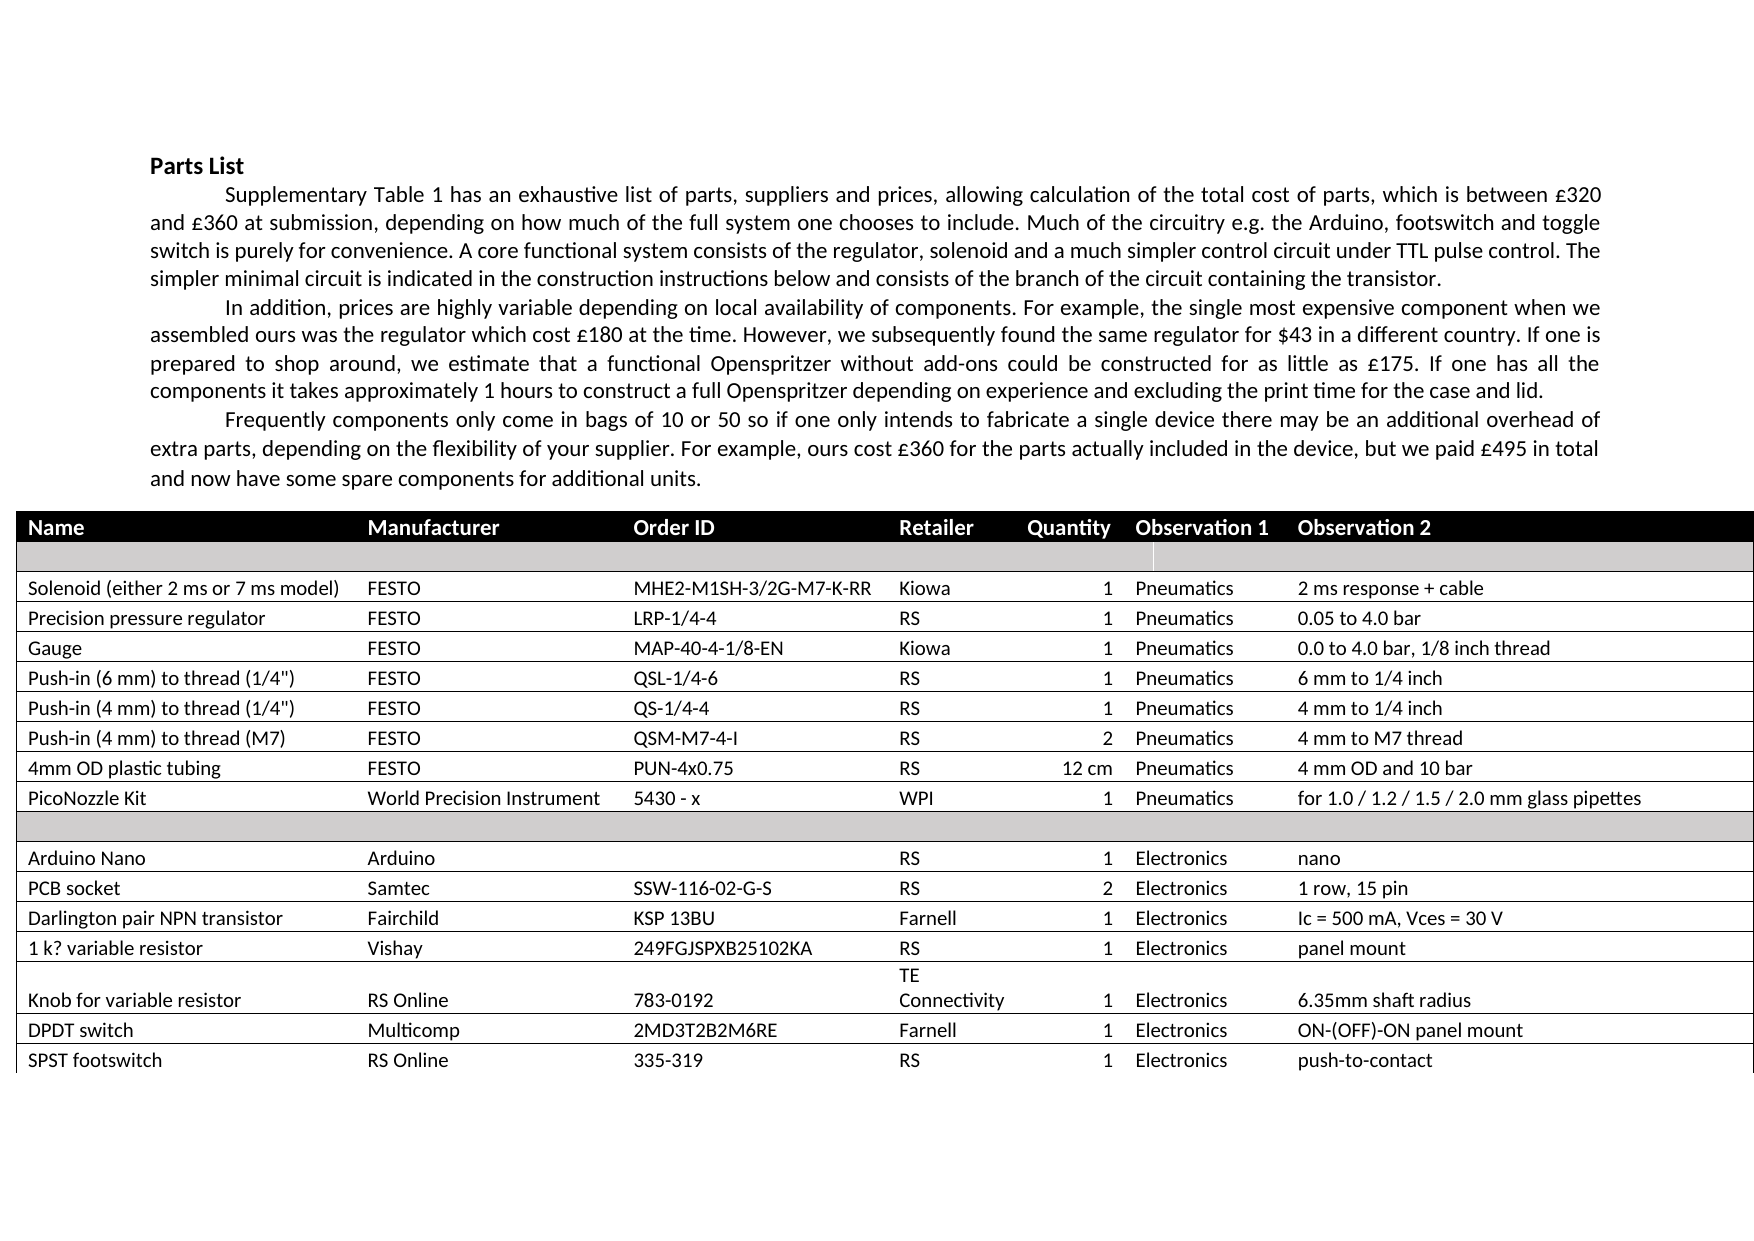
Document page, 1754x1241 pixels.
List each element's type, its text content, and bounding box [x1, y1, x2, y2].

table_cell 1 [1016, 962, 1124, 1013]
table_cell 4 mm to M7 thread [1286, 722, 1753, 751]
table_header Order ID [622, 512, 888, 541]
table_header Name [17, 512, 356, 541]
table_cell [17, 542, 356, 571]
table_cell 1 [1016, 632, 1124, 661]
text Supplementary Table 1 has an exhaustive list of parts, suppliers and prices, allowing calculation of the total cost of parts, which is between £320 and £360 at submission, depending on how much of the full system one chooses to include. Much of the circuitry e.g. the Arduino, footswitch and toggle switch is purely for convenience. A core functional system consists of the regulator, solenoid and a much simpler control circuit under TTL pulse control. The simpler minimal circuit is indicated in the construction instructions below and consists of the branch of the circuit containing the transistor. [150, 181, 1604, 293]
table_cell Farnell [888, 902, 1016, 931]
table_cell Electronics [1124, 872, 1286, 901]
table_cell Pneumatics [1124, 692, 1286, 721]
table_cell Fairchild [356, 902, 622, 931]
table_cell [1016, 542, 1124, 571]
table_cell 1 [1016, 602, 1124, 631]
table_cell Push-in (4 mm) to thread (M7) [17, 722, 356, 751]
table_cell Darlington pair NPN transistor [17, 902, 356, 931]
table_cell MHE2-M1SH-3/2G-M7-K-RR [622, 572, 888, 601]
table_cell DPDT switch [17, 1014, 356, 1043]
table_cell Electronics [1124, 1044, 1286, 1073]
table_cell 1 row, 15 pin [1286, 872, 1753, 901]
table_cell 1 [1016, 902, 1124, 931]
table_cell FESTO [356, 692, 622, 721]
table_cell 1 [1016, 1044, 1124, 1073]
table_cell Vishay [356, 932, 622, 961]
table_cell [1016, 812, 1124, 841]
table_cell [622, 842, 888, 871]
table_cell Push-in (6 mm) to thread (1/4") [17, 662, 356, 691]
table_cell Pneumatics [1124, 752, 1286, 781]
table_cell 1 [1016, 572, 1124, 601]
table_cell [17, 812, 356, 841]
table_cell Electronics [1124, 1014, 1286, 1043]
table_cell RS [888, 872, 1016, 901]
table_cell 6.35mm shaft radius [1286, 962, 1753, 1013]
table_cell 335-319 [622, 1044, 888, 1073]
table_cell Push-in (4 mm) to thread (1/4") [17, 692, 356, 721]
table_cell RS [888, 752, 1016, 781]
table_cell Knob for variable resistor [17, 962, 356, 1013]
table_cell RS [888, 722, 1016, 751]
table_cell MAP-40-4-1/8-EN [622, 632, 888, 661]
table_cell World Precision Instrument [356, 782, 622, 811]
table_cell 1 [1016, 662, 1124, 691]
table_cell 6 mm to 1/4 inch [1286, 662, 1753, 691]
table_cell PCB socket [17, 872, 356, 901]
table_cell 4 mm OD and 10 bar [1286, 752, 1753, 781]
table_header Manufacturer [356, 512, 622, 541]
table_cell [622, 812, 888, 841]
table_cell Solenoid (either 2 ms or 7 ms model) [17, 572, 356, 601]
table_cell Ic = 500 mA, Vces = 30 V [1286, 902, 1753, 931]
table_cell 783-0192 [622, 962, 888, 1013]
table_cell [1124, 812, 1286, 841]
table_cell Electronics [1124, 902, 1286, 931]
table_cell Precision pressure regulator [17, 602, 356, 631]
table_cell WPI [888, 782, 1016, 811]
table_cell LRP-1/4-4 [622, 602, 888, 631]
table_cell RS [888, 692, 1016, 721]
table_cell RS [888, 842, 1016, 871]
table_cell RS [888, 1044, 1016, 1073]
table_cell Arduino [356, 842, 622, 871]
table_cell 1 k? variable resistor [17, 932, 356, 961]
table_cell Gauge [17, 632, 356, 661]
table_cell RS Online [356, 1044, 622, 1073]
table_cell FESTO [356, 752, 622, 781]
table_cell 2 [1016, 872, 1124, 901]
table_cell Arduino Nano [17, 842, 356, 871]
table_cell 1 [1016, 932, 1124, 961]
table_header Quantity [1016, 512, 1124, 541]
table_cell QSL-1/4-6 [622, 662, 888, 691]
table_cell 0.0 to 4.0 bar, 1/8 inch thread [1286, 632, 1753, 661]
table_cell nano [1286, 842, 1753, 871]
table_cell RS Online [356, 962, 622, 1013]
text Parts List [150, 150, 1604, 181]
table_header Observation 2 [1286, 512, 1753, 541]
table_cell Samtec [356, 872, 622, 901]
table_cell SPST footswitch [17, 1044, 356, 1073]
table_cell SSW-116-02-G-S [622, 872, 888, 901]
table_cell RS [888, 662, 1016, 691]
table_cell Kiowa [888, 632, 1016, 661]
table_cell 1 [1016, 842, 1124, 871]
table_cell Kiowa [888, 572, 1016, 601]
table_cell 2 ms response + cable [1286, 572, 1753, 601]
table_cell FESTO [356, 722, 622, 751]
table_cell [356, 812, 622, 841]
table_cell PicoNozzle Kit [17, 782, 356, 811]
table_cell 249FGJSPXB25102KA [622, 932, 888, 961]
table_cell RS [888, 932, 1016, 961]
table_cell 1 [1016, 1014, 1124, 1043]
text In addition, prices are highly variable depending on local availability of components. For example, the single most expensive component when we assembled ours was the regulator which cost £180 at the time. However, we subsequently found the same regulator for $43 in a different country. If one is prepared to shop around, we estimate that a functional Openspritzer without add-ons could be constructed for as little as £175. If one has all the components it takes approximately 1 hours to construct a full Openspritzer depending on experience and excluding the print time for the case and lid. [150, 293, 1604, 405]
table_cell 2 [1016, 722, 1124, 751]
table_cell [1154, 542, 1753, 571]
table_cell [888, 812, 1016, 841]
table_cell PUN-4x0.75 [622, 752, 888, 781]
table_cell 0.05 to 4.0 bar [1286, 602, 1753, 631]
text Frequently components only come in bags of 10 or 50 so if one only intends to fabricate a single device there may be an additional overhead of extra parts, depending on the flexibility of your supplier. For example, ours cost £360 for the parts actually included in the device, but we paid £495 in total and now have some spare components for additional units. [150, 405, 1604, 492]
table_cell Farnell [888, 1014, 1016, 1043]
table_cell KSP 13BU [622, 902, 888, 931]
table_cell Pneumatics [1124, 662, 1286, 691]
table_cell 4 mm to 1/4 inch [1286, 692, 1753, 721]
table_cell [1124, 542, 1153, 571]
table_cell 1 [1016, 692, 1124, 721]
table_cell QS-1/4-4 [622, 692, 888, 721]
table_cell 12 cm [1016, 752, 1124, 781]
table_cell Electronics [1124, 932, 1286, 961]
table_cell RS [888, 602, 1016, 631]
table_cell [356, 542, 622, 571]
table_header Retailer [888, 512, 1016, 541]
table_cell Electronics [1124, 962, 1286, 1013]
table_cell for 1.0 / 1.2 / 1.5 / 2.0 mm glass pipettes [1286, 782, 1753, 811]
table_header Observation 1 [1124, 512, 1286, 541]
table_cell 4mm OD plastic tubing [17, 752, 356, 781]
table_cell 2MD3T2B2M6RE [622, 1014, 888, 1043]
table_cell Multicomp [356, 1014, 622, 1043]
table_cell [622, 542, 888, 571]
table_cell ON-(OFF)-ON panel mount [1286, 1014, 1753, 1043]
table_cell [888, 542, 1016, 571]
table_cell Pneumatics [1124, 722, 1286, 751]
table_cell panel mount [1286, 932, 1753, 961]
table_cell [1286, 812, 1753, 841]
table_cell QSM-M7-4-I [622, 722, 888, 751]
table_cell push-to-contact [1286, 1044, 1753, 1073]
table_cell FESTO [356, 662, 622, 691]
table_cell Pneumatics [1124, 572, 1286, 601]
table_cell Electronics [1124, 842, 1286, 871]
table_cell FESTO [356, 602, 622, 631]
table_cell 5430 - x [622, 782, 888, 811]
table_cell TE Connectivity [888, 962, 1016, 1013]
table_cell Pneumatics [1124, 782, 1286, 811]
table_cell FESTO [356, 632, 622, 661]
table_cell 1 [1016, 782, 1124, 811]
table_cell Pneumatics [1124, 632, 1286, 661]
table_cell FESTO [356, 572, 622, 601]
table_cell Pneumatics [1124, 602, 1286, 631]
